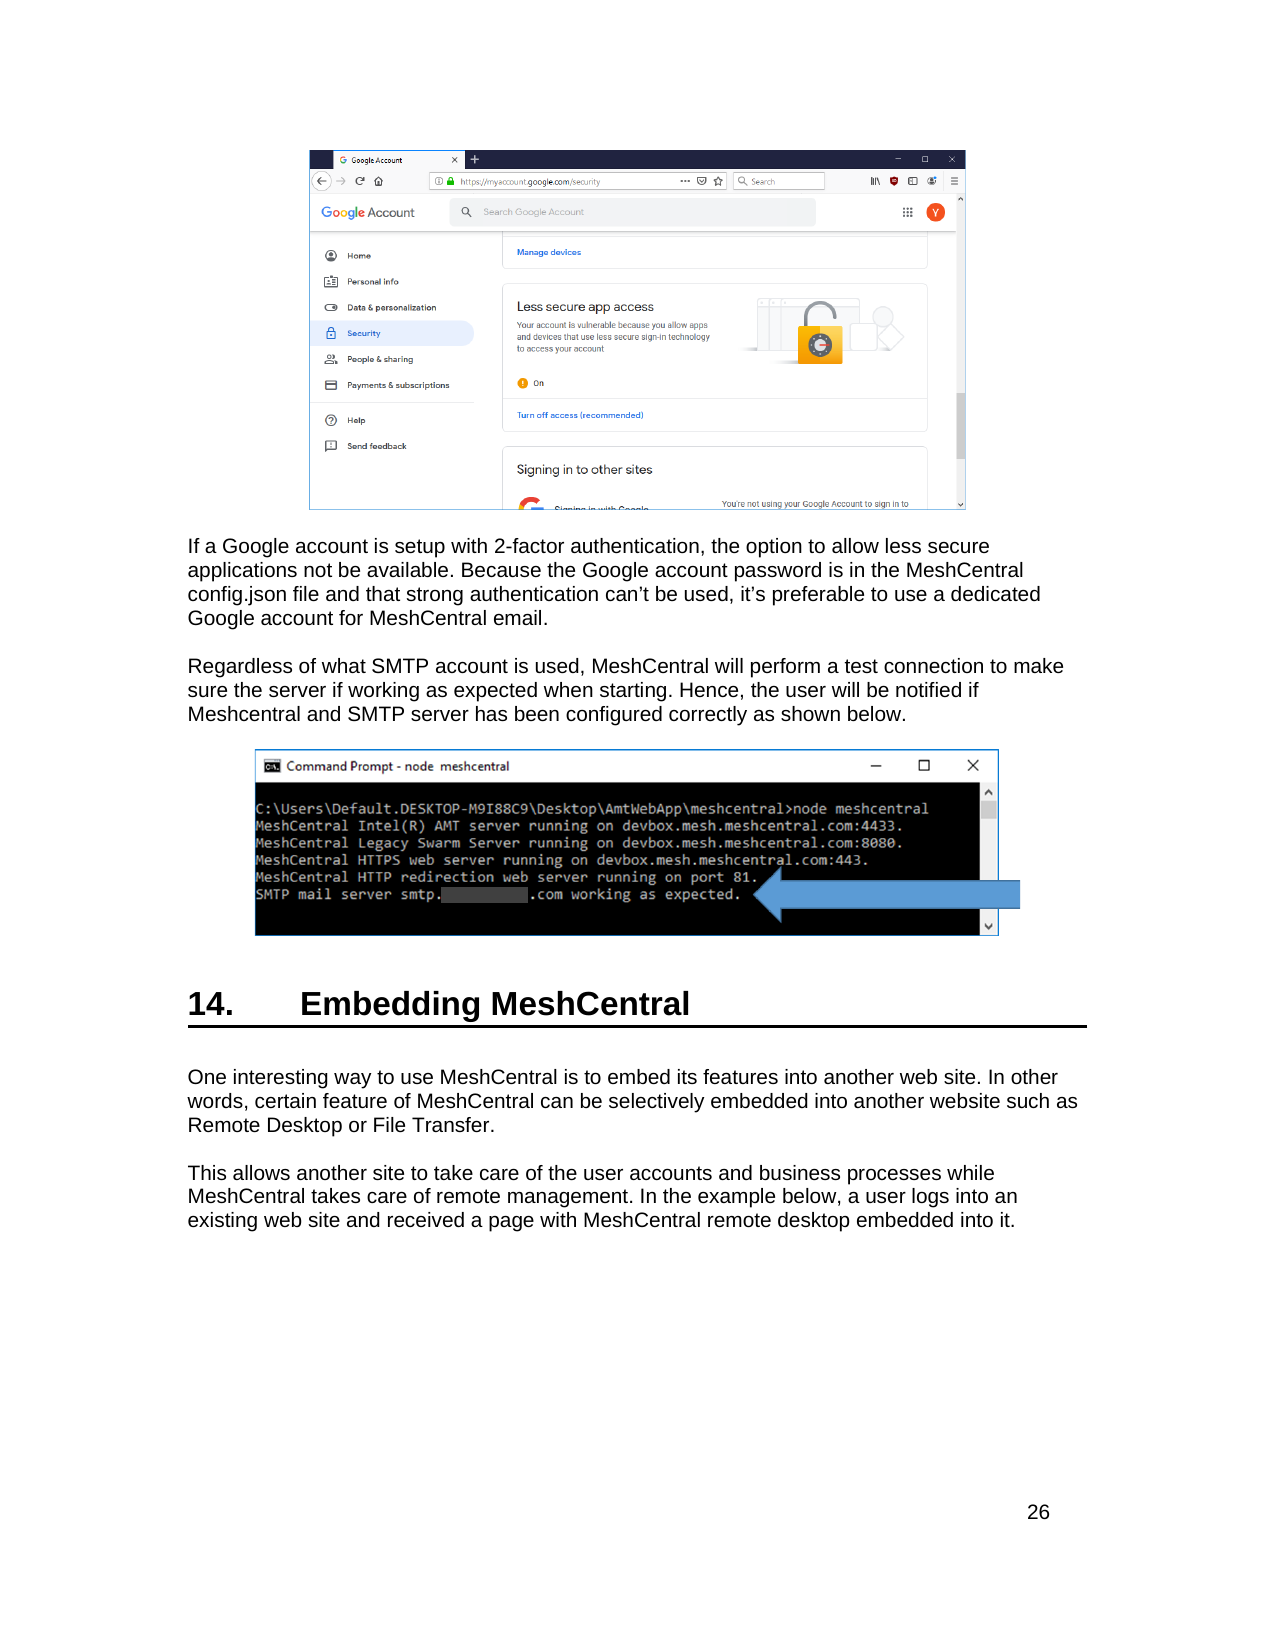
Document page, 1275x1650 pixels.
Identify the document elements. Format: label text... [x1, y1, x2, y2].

text One interesting way to use MeshCentral is to embed its features into another web site. In other words, certain feature of MeshCentral can be selectively embedded into another website such as Remote Desktop or File Transfer. [187, 1064, 1087, 1136]
text Regardless of what SMTP account is used, MeshCentral will perform a test connection to make sure the server if working as expected when starting. Hence, the user will be notified if Meshcentral and SMTP server has been configured correctly as shown below. [187, 653, 1087, 725]
subtitle Embedding MeshCentral [187, 984, 1087, 1028]
text This allows another site to take care of the user accounts and business processes while MeshCentral takes care of remote management. In the example below, a user logs into an existing web site and received a page with MeshCentral remote desktop embedded into it. [187, 1160, 1087, 1232]
text If a Google account is setup with 2-factor authentication, the option to allow less secure applications not be available. Because the Google account password is in the MeshCentral config.json file and that strong authentication can’t be used, it’s preferable to use a dedicated Google account for MeshCentral email. [187, 534, 1087, 629]
